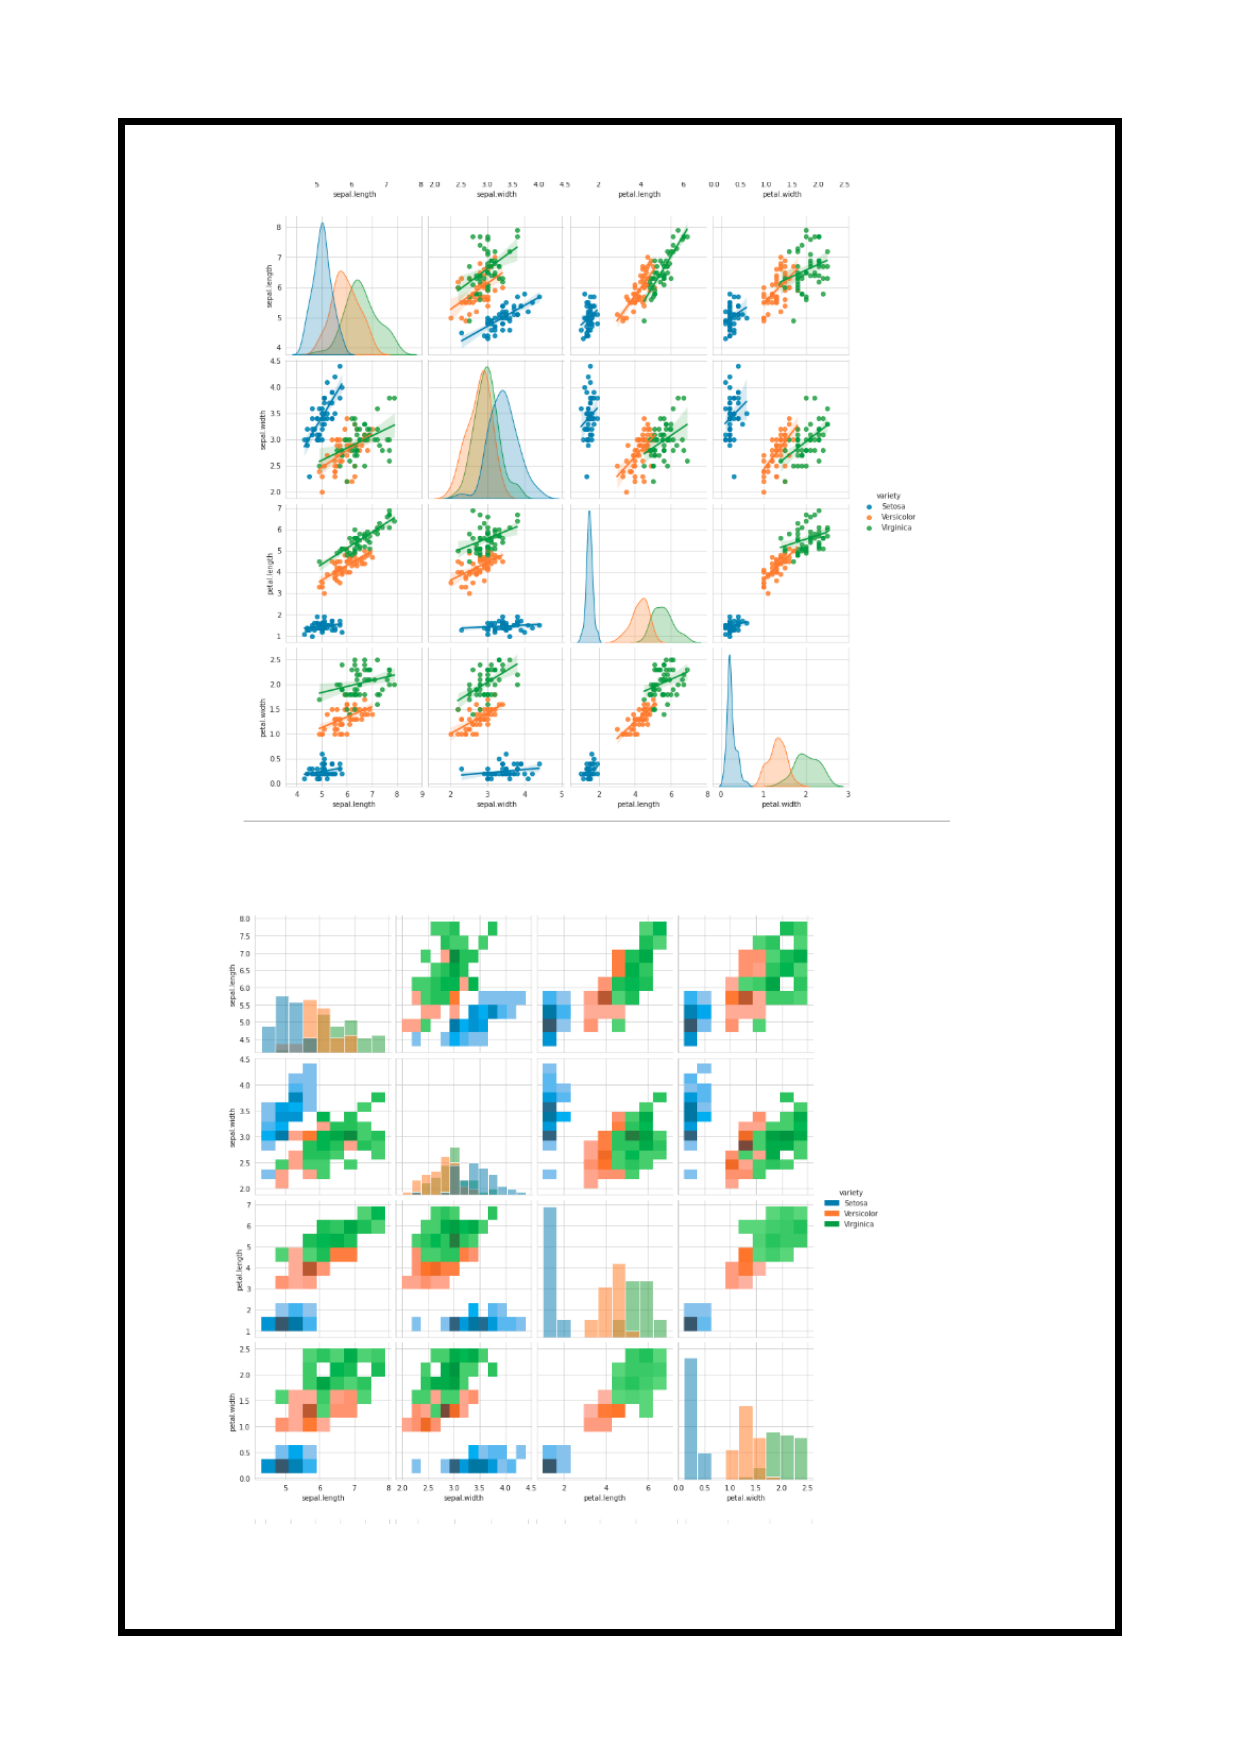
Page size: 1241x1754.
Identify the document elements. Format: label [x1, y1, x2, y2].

picture [270, 182, 950, 822]
picture [188, 905, 888, 1524]
